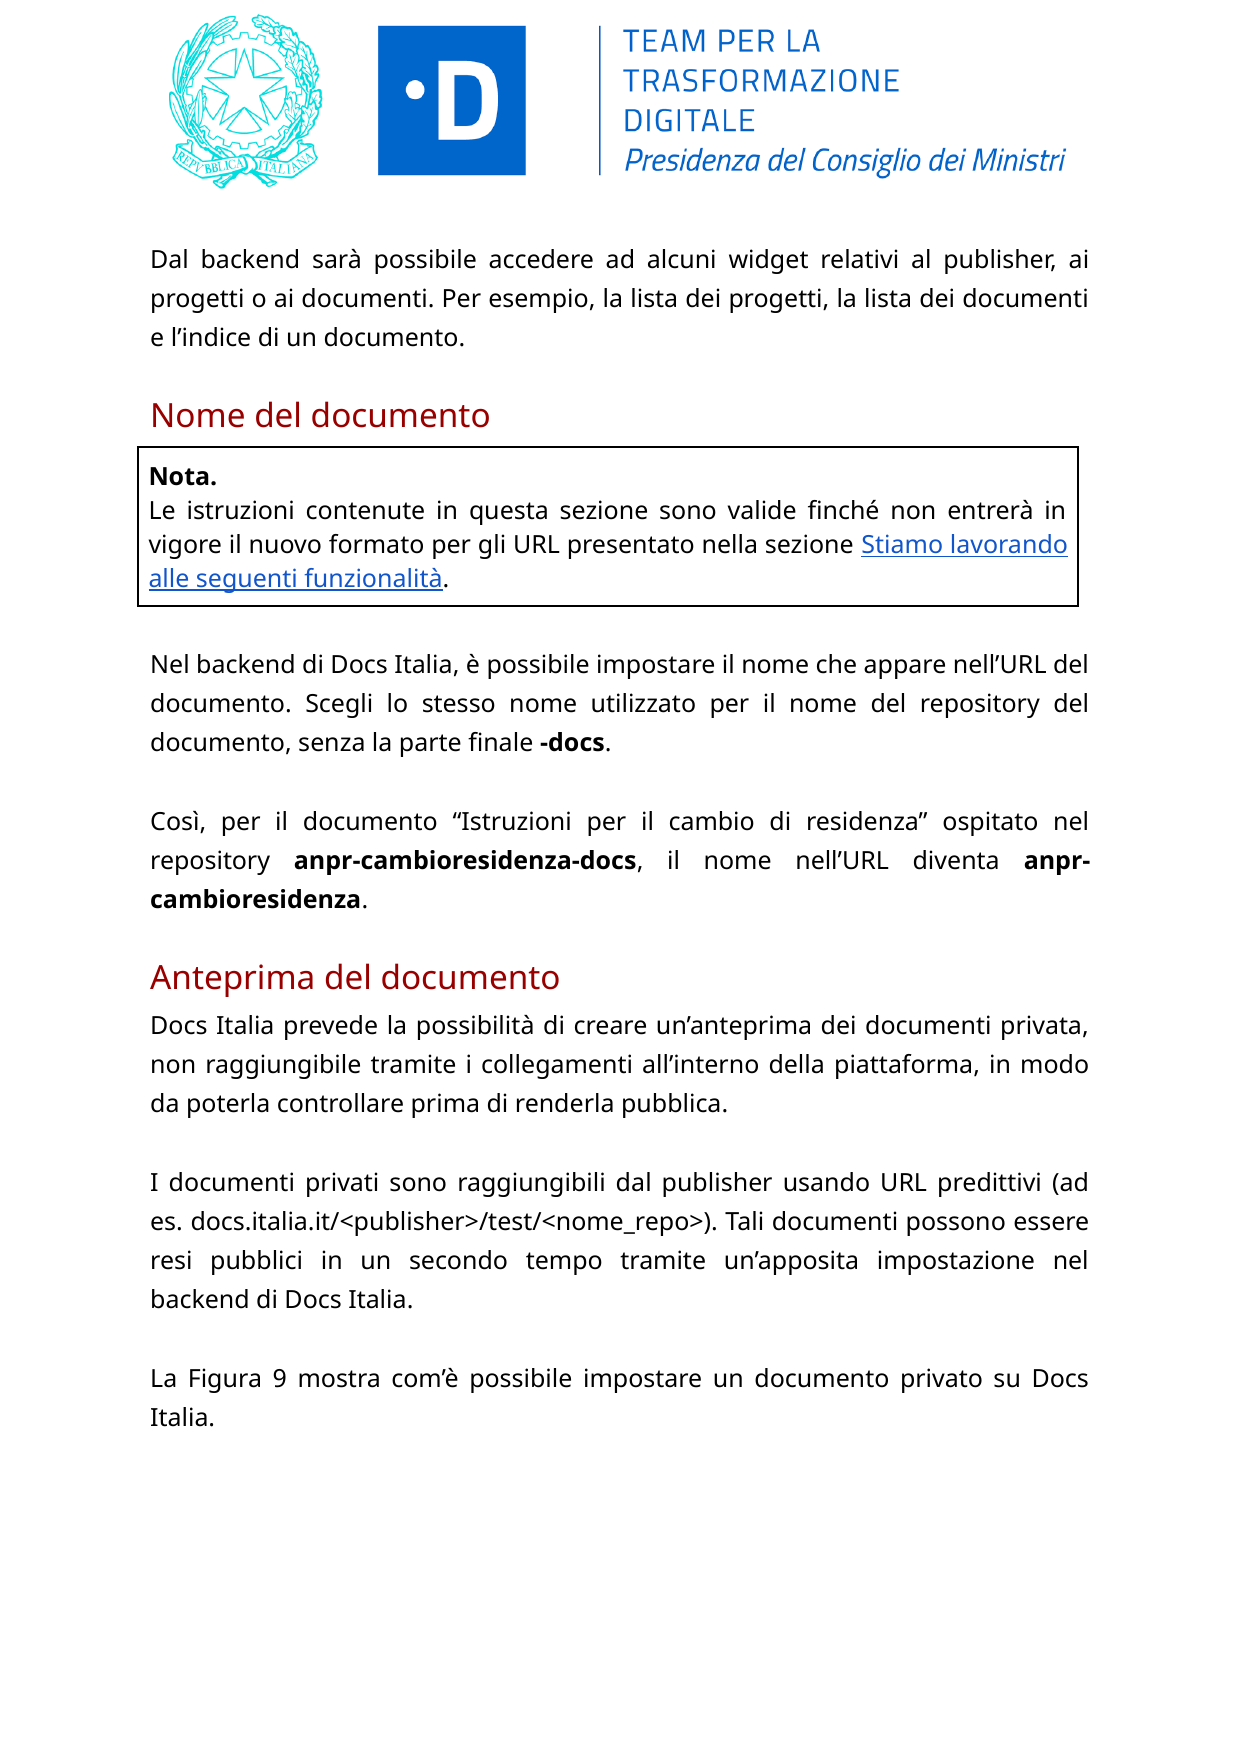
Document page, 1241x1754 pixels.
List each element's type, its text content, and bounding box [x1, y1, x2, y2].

subtitle Nome del documento [150, 392, 1090, 438]
table_header Nota. Le istruzioni contenute in questa sezione sono valide finché non entrerà in vigore il nuovo formato per gli URL presentato nella sezione Stiamo lavorando alle seguenti funzionalità. [139, 448, 1077, 605]
text Dal backend sarà possibile accedere ad alcuni widget relativi al publisher, ai progetti o ai documenti. Per esempio, la lista dei progetti, la lista dei documenti e l’indice di un documento. [150, 241, 1090, 354]
subtitle Anteprima del documento [150, 954, 1090, 999]
text Nel backend di Docs Italia, è possibile impostare il nome che appare nell’URL del documento. Scegli lo stesso nome utilizzato per il nome del repository del documento, senza la parte finale -docs. [150, 646, 1090, 759]
picture [150, 0, 1091, 203]
text I documenti privati sono raggiungibili dal publisher usando URL predittivi (ad es. docs.italia.it/<publisher>/test/<nome_repo>). Tali documenti possono essere resi pubblici in un secondo tempo tramite un’apposita impostazione nel backend di Docs Italia. [150, 1164, 1090, 1316]
text La Figura 9 mostra com’è possibile impostare un documento privato su Docs Italia. [150, 1360, 1090, 1433]
text Docs Italia prevede la possibilità di creare un’anteprima dei documenti privata, non raggiungibile tramite i collegamenti all’interno della piattaforma, in modo da poterla controllare prima di renderla pubblica. [150, 1008, 1090, 1120]
text Così, per il documento “Istruzioni per il cambio di residenza” ospitato nel repository anpr-cambioresidenza-docs, il nome nell’URL diventa anpr-cambioresidenza. [150, 803, 1090, 916]
